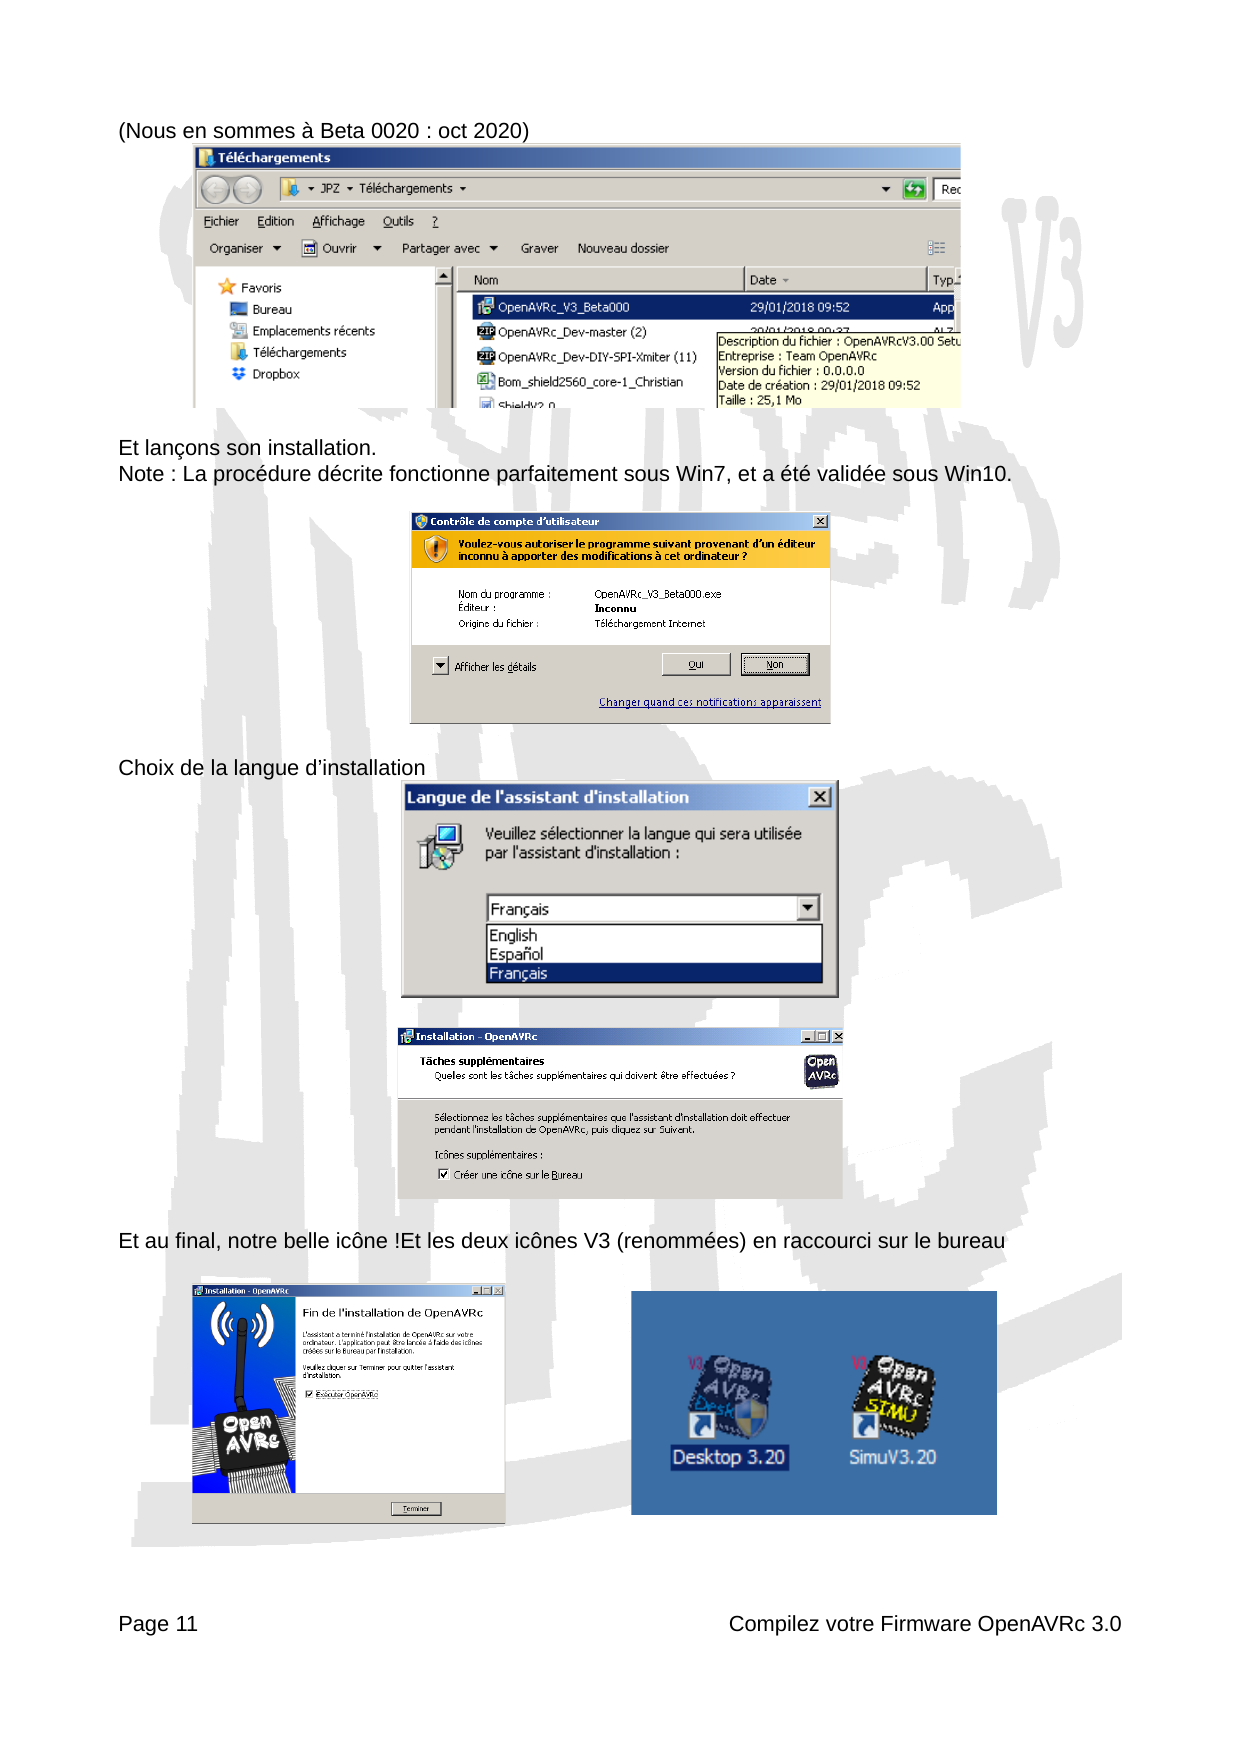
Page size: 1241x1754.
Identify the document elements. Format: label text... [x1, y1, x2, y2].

text (Nous en sommes à Beta 0020 : oct 2020) [118, 118, 1122, 143]
text Choix de la langue d’installation [118, 754, 1122, 780]
picture [401, 780, 839, 998]
picture [631, 1291, 997, 1515]
text Et lançons son installation. [118, 435, 1122, 460]
text Note : La procédure décrite fonctionne parfaitement sous Win7, et a été validée sous Win10. [118, 460, 1122, 486]
text Et au final, notre belle icône !Et les deux icônes V3 (renommées) en raccourci sur le bureau [118, 1228, 1122, 1254]
